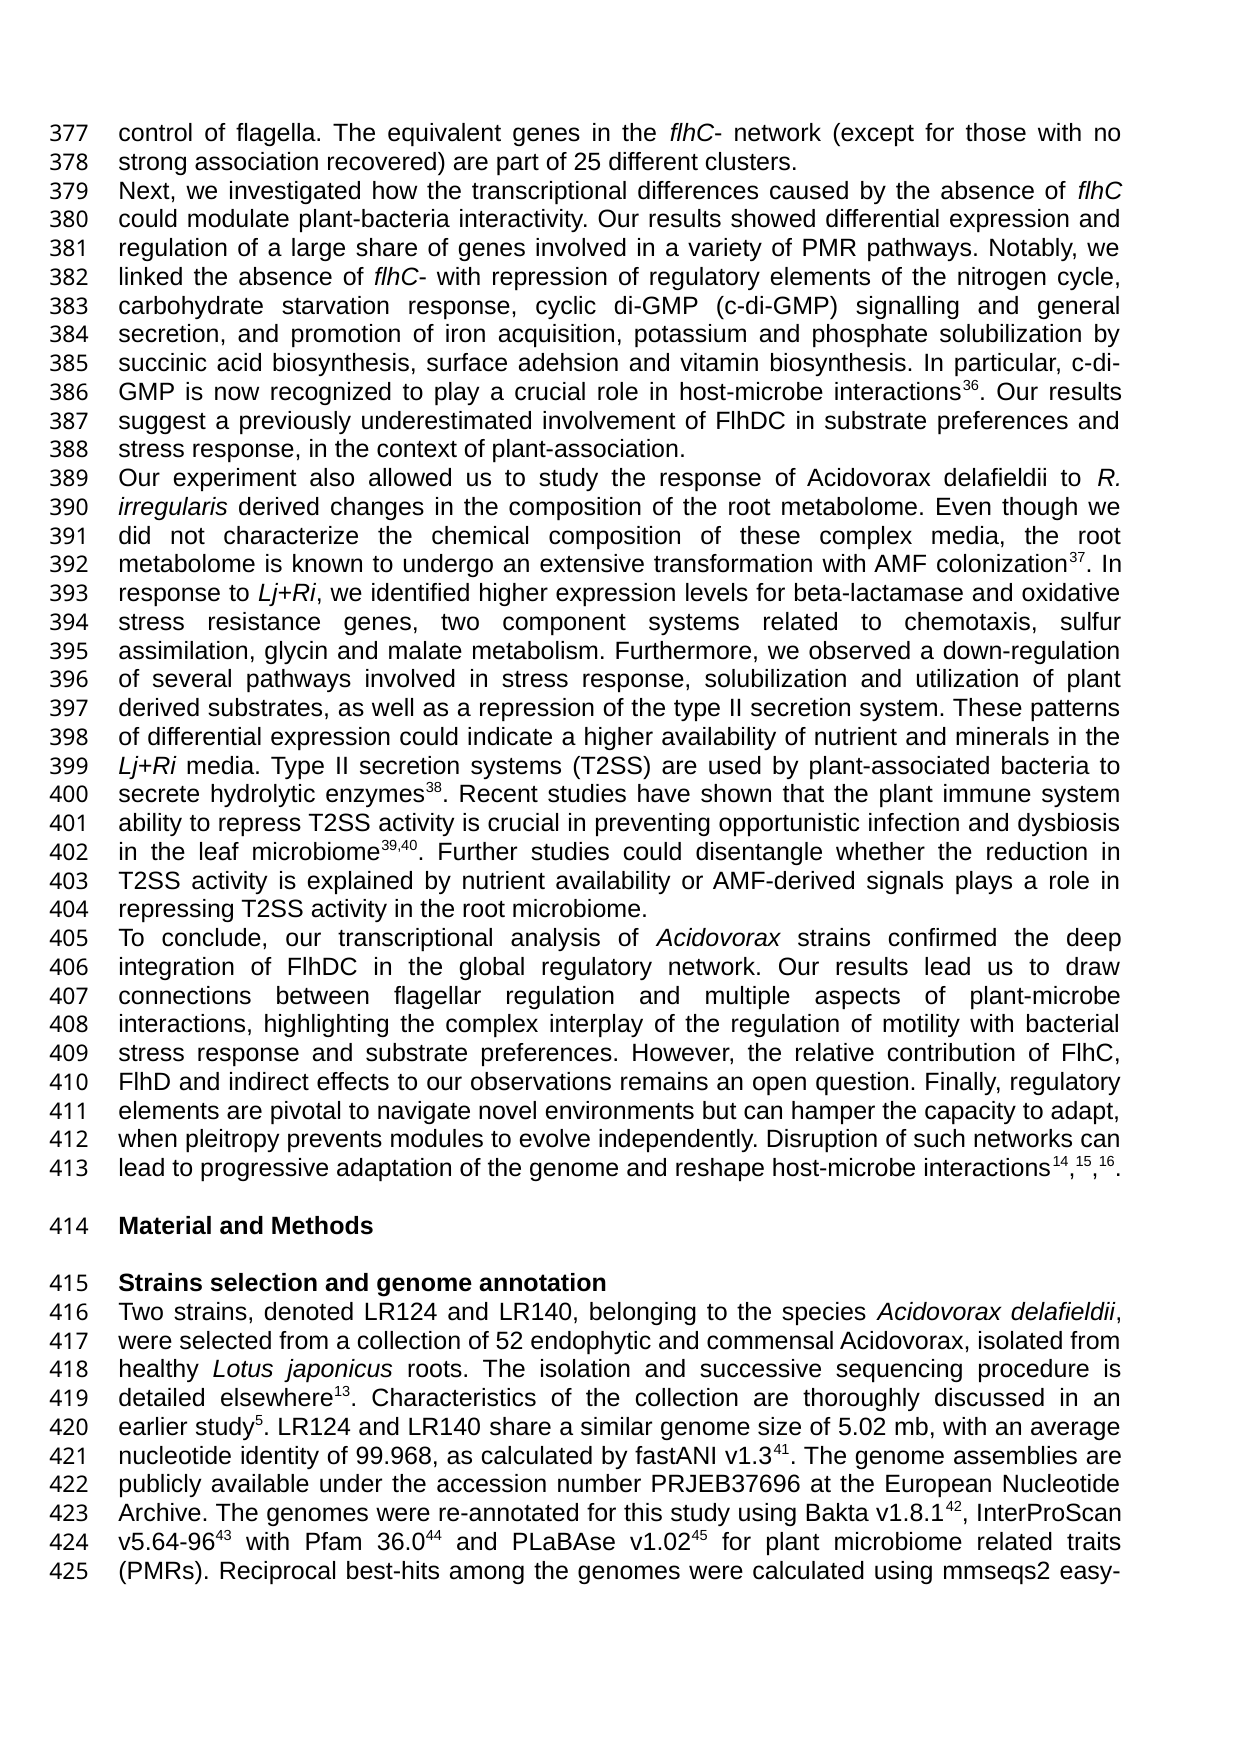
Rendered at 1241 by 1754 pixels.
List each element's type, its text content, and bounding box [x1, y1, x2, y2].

text Our experiment also allowed us to study the response of Acidovorax delafieldii to R. irregularis derived changes in the composition of the root metabolome. Even though we did not characterize the chemical composition of these complex media, the root metabolome is known to undergo an extensive transformation with AMF colonization37. In response to Lj+Ri, we identified higher expression levels for beta-lactamase and oxidative stress resistance genes, two component systems related to chemotaxis, sulfur assimilation, glycin and malate metabolism. Furthermore, we observed a down-regulation of several pathways involved in stress response, solubilization and utilization of plant derived substrates, as well as a repression of the type II secretion system. These patterns of differential expression could indicate a higher availability of nutrient and minerals in the Lj+Ri media. Type II secretion systems (T2SS) are used by plant-associated bacteria to secrete hydrolytic enzymes38. Recent studies have shown that the plant immune system ability to repress T2SS activity is crucial in preventing opportunistic infection and dysbiosis in the leaf microbiome39,40. Further studies could disentangle whether the reduction in T2SS activity is explained by nutrient availability or AMF-derived signals plays a role in repressing T2SS activity in the root microbiome. [118, 463, 1122, 923]
text Material and Methods [118, 1211, 1122, 1239]
text Next, we investigated how the transcriptional differences caused by the absence of flhC could modulate plant-bacteria interactivity. Our results showed differential expression and regulation of a large share of genes involved in a variety of PMR pathways. Notably, we linked the absence of flhC- with repression of regulatory elements of the nitrogen cycle, carbohydrate starvation response, cyclic di-GMP (c-di-GMP) signalling and general secretion, and promotion of iron acquisition, potassium and phosphate solubilization by succinic acid biosynthesis, surface adehsion and vitamin biosynthesis. In particular, c-di-GMP is now recognized to play a crucial role in host-microbe interactions36. Our results suggest a previously underestimated involvement of FlhDC in substrate preferences and stress response, in the context of plant-association. [118, 176, 1122, 463]
text Strains selection and genome annotation [118, 1268, 1122, 1297]
text To conclude, our transcriptional analysis of Acidovorax strains confirmed the deep integration of FlhDC in the global regulatory network. Our results lead us to draw connections between flagellar regulation and multiple aspects of plant-microbe interactions, highlighting the complex interplay of the regulation of motility with bacterial stress response and substrate preferences. However, the relative contribution of FlhC, FlhD and indirect effects to our observations remains an open question. Finally, regulatory elements are pivotal to navigate novel environments but can hamper the capacity to adapt, when pleitropy prevents modules to evolve independently. Disruption of such networks can lead to progressive adaptation of the genome and reshape host-microbe interactions14,15,16. [118, 923, 1122, 1182]
text Two strains, denoted LR124 and LR140, belonging to the species Acidovorax delafieldii, were selected from a collection of 52 endophytic and commensal Acidovorax, isolated from healthy Lotus japonicus roots. The isolation and successive sequencing procedure is detailed elsewhere13. Characteristics of the collection are thoroughly discussed in an earlier study5. LR124 and LR140 share a similar genome size of 5.02 mb, with an average nucleotide identity of 99.968, as calculated by fastANI v1.341. The genome assemblies are publicly available under the accession number PRJEB37696 at the European Nucleotide Archive. The genomes were re-annotated for this study using Bakta v1.8.142, InterProScan v5.64-9643 with Pfam 36.044 and PLaBAse v1.0245 for plant microbiome related traits (PMRs). Reciprocal best-hits among the genomes were calculated using mmseqs2 easy- [118, 1297, 1122, 1584]
text control of flagella. The equivalent genes in the flhC- network (except for those with no strong association recovered) are part of 25 different clusters. [118, 118, 1122, 176]
